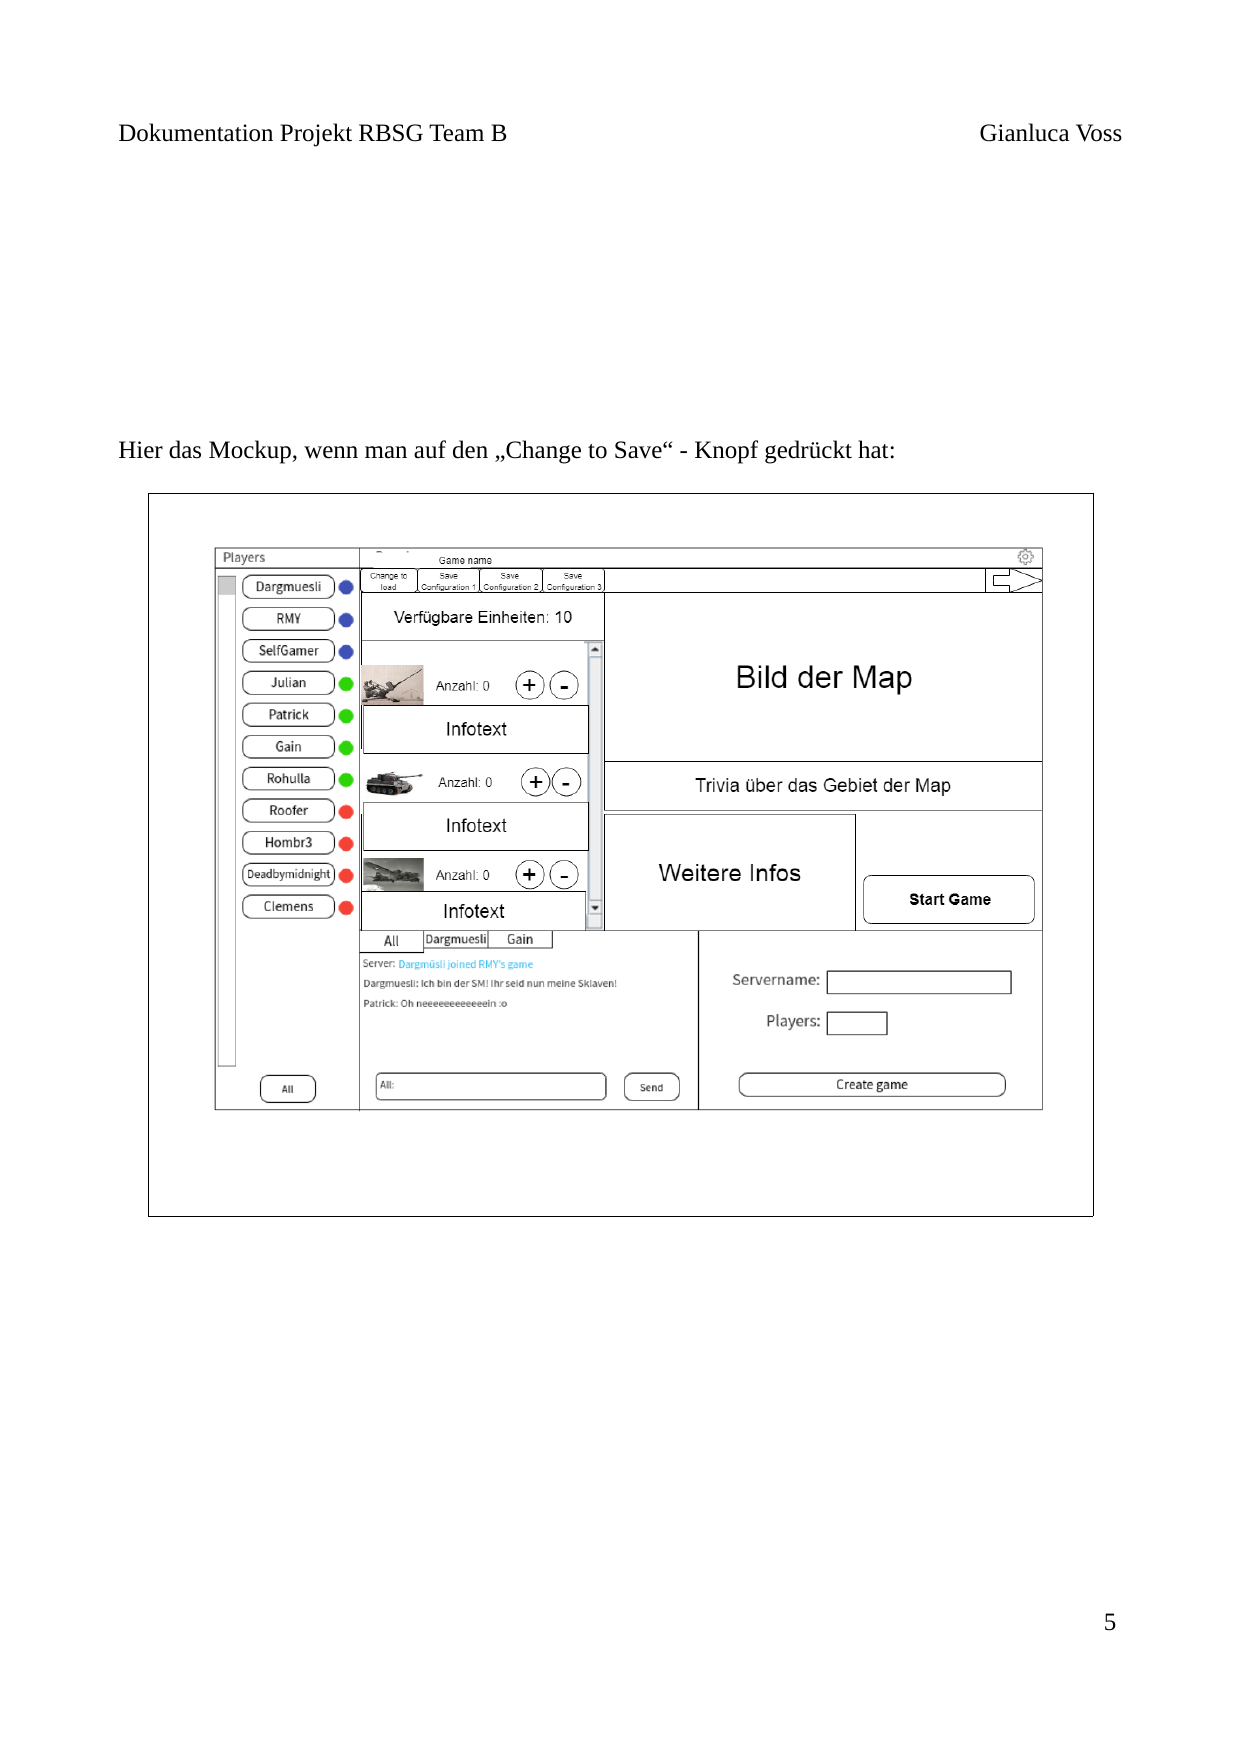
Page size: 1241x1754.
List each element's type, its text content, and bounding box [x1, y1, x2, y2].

picture [150, 495, 1090, 1213]
text Hier das Mockup, wenn man auf den „Change to Save“ - Knopf gedrückt hat: [118, 435, 1122, 464]
